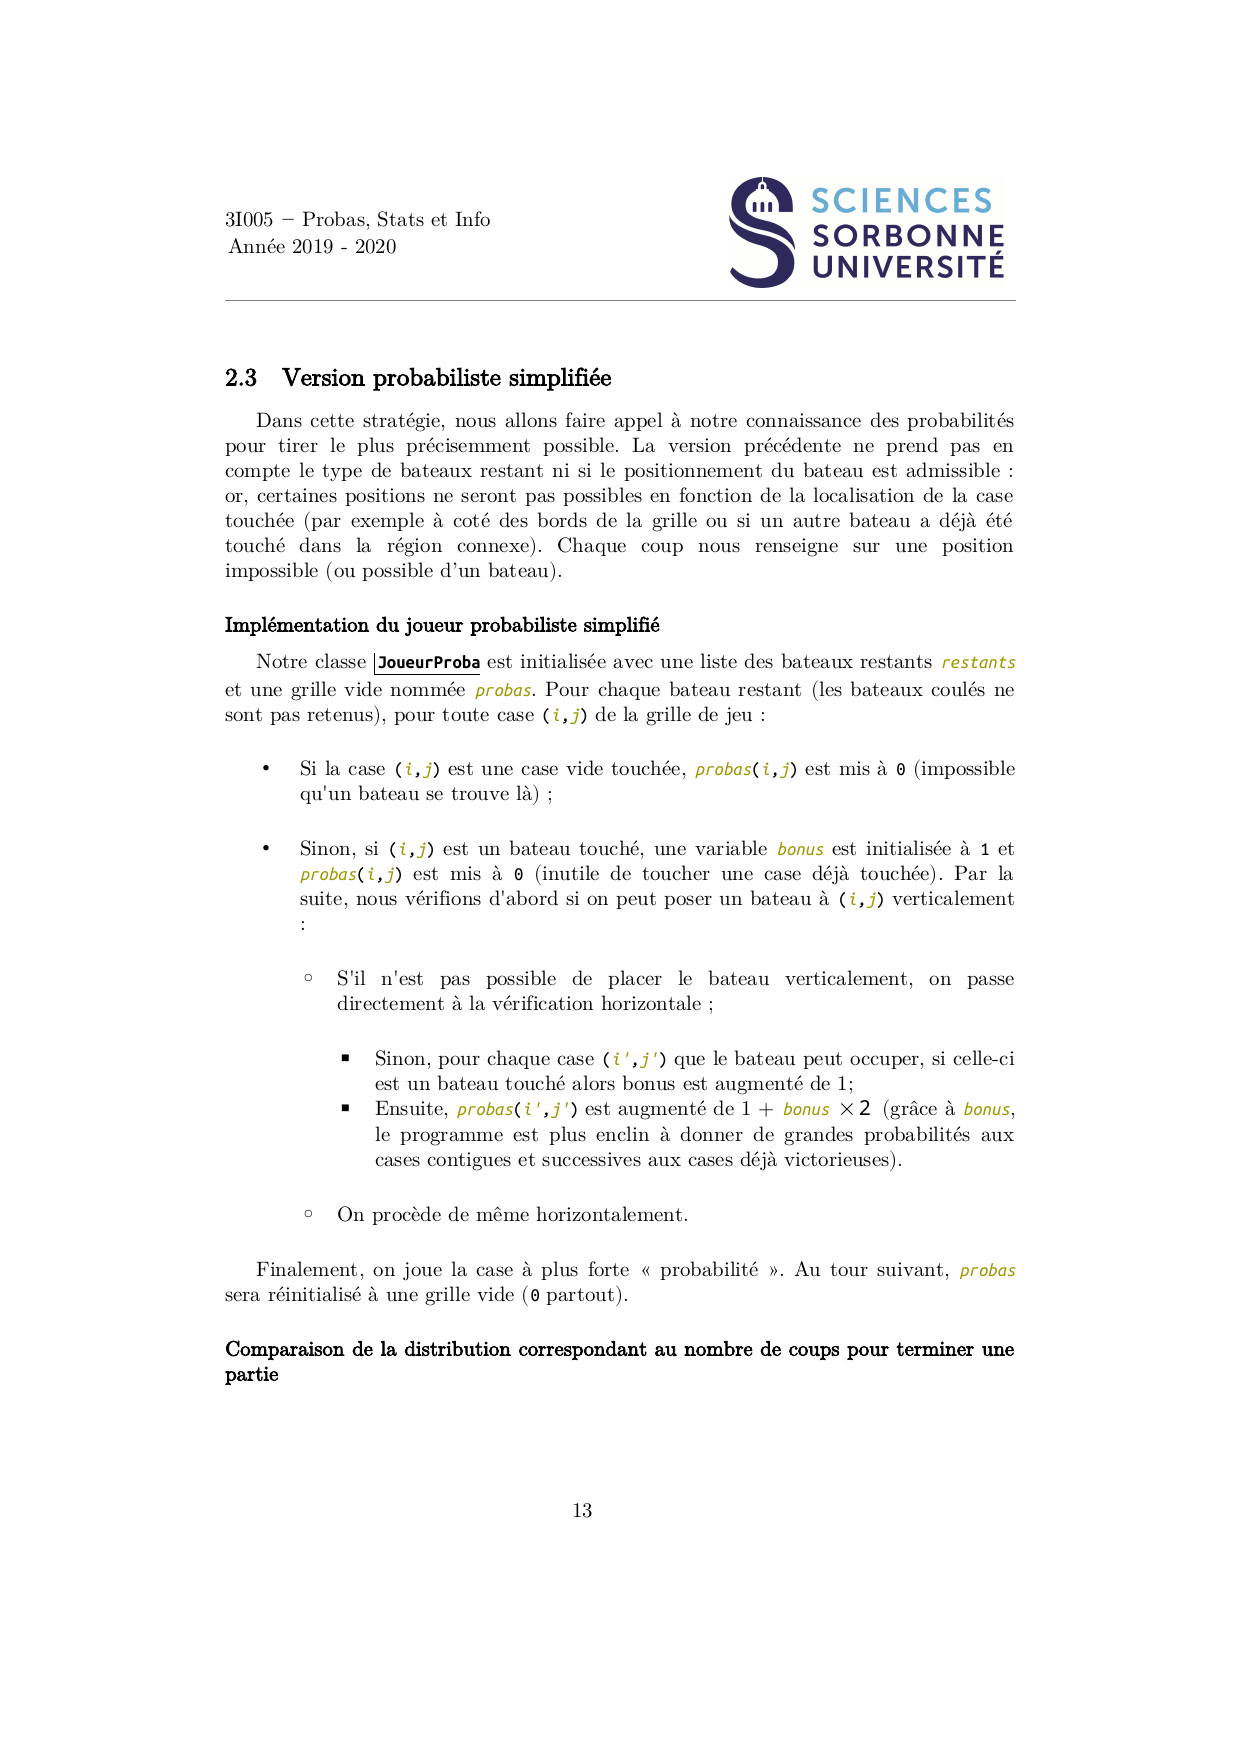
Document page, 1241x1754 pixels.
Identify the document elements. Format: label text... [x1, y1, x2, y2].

subtitle Implémentation du joueur probabiliste simplifié [225, 611, 1016, 636]
subtitle Version probabiliste simplifiée [225, 360, 1016, 390]
text Dans cette stratégie, nous allons faire appel à notre connaissance des probabilités pour tirer le plus précisemment possible. La version précédente ne prend pas en compte le type de bateaux restant ni si le positionnement du bateau est admissible : or, certaines positions ne seront pas possibles en fonction de la localisation de la case touchée (par exemple à coté des bords de la grille ou si un autre bateau a déjà été touché dans la région connexe). Chaque coup nous renseigne sur une position impossible (ou possible d’un bateau). [225, 406, 1016, 581]
list Sinon, si (i,j) est un bateau touché, une variable bonus est initialisée à 1 et probas(i,j) est mis à 0 (inutile de toucher une case déjà touchée). Par la suite, nous vérifions d'abord si on peut poser un bateau à (i,j) verticalement : [262, 834, 1016, 935]
picture [729, 177, 1004, 288]
text Finalement, on joue la case à plus forte « probabilité ». Au tour suivant, probas sera réinitialisé à une grille vide (0 partout). [225, 1255, 1016, 1305]
list Sinon, pour chaque case (i',j') que le bateau peut occuper, si celle-ci est un bateau touché alors bonus est augmenté de 1; [337, 1044, 1016, 1094]
list S'il n'est pas possible de placer le bateau verticalement, on passe directement à la vérification horizontale ; [300, 964, 1016, 1015]
list On procède de même horizontalement. [300, 1200, 1016, 1226]
list Si la case (i,j) est une case vide touchée, probas(i,j) est mis à 0 (impossible qu'un bateau se trouve là) ; [262, 754, 1016, 805]
list Ensuite, probas(i',j') est augmenté de 1 + bonus (grâce à bonus, le programme est plus enclin à donner de grandes probabilités aux cases contigues et successives aux cases déjà victorieuses). [337, 1094, 1016, 1171]
text Notre classe JoueurProba est initialisée avec une liste des bateaux restants restants et une grille vide nommée probas. Pour chaque bateau restant (les bateaux coulés ne sont pas retenus), pour toute case (i,j) de la grille de jeu : [225, 647, 1016, 725]
subtitle Comparaison de la distribution correspondant au nombre de coups pour terminer une partie [225, 1334, 1016, 1384]
